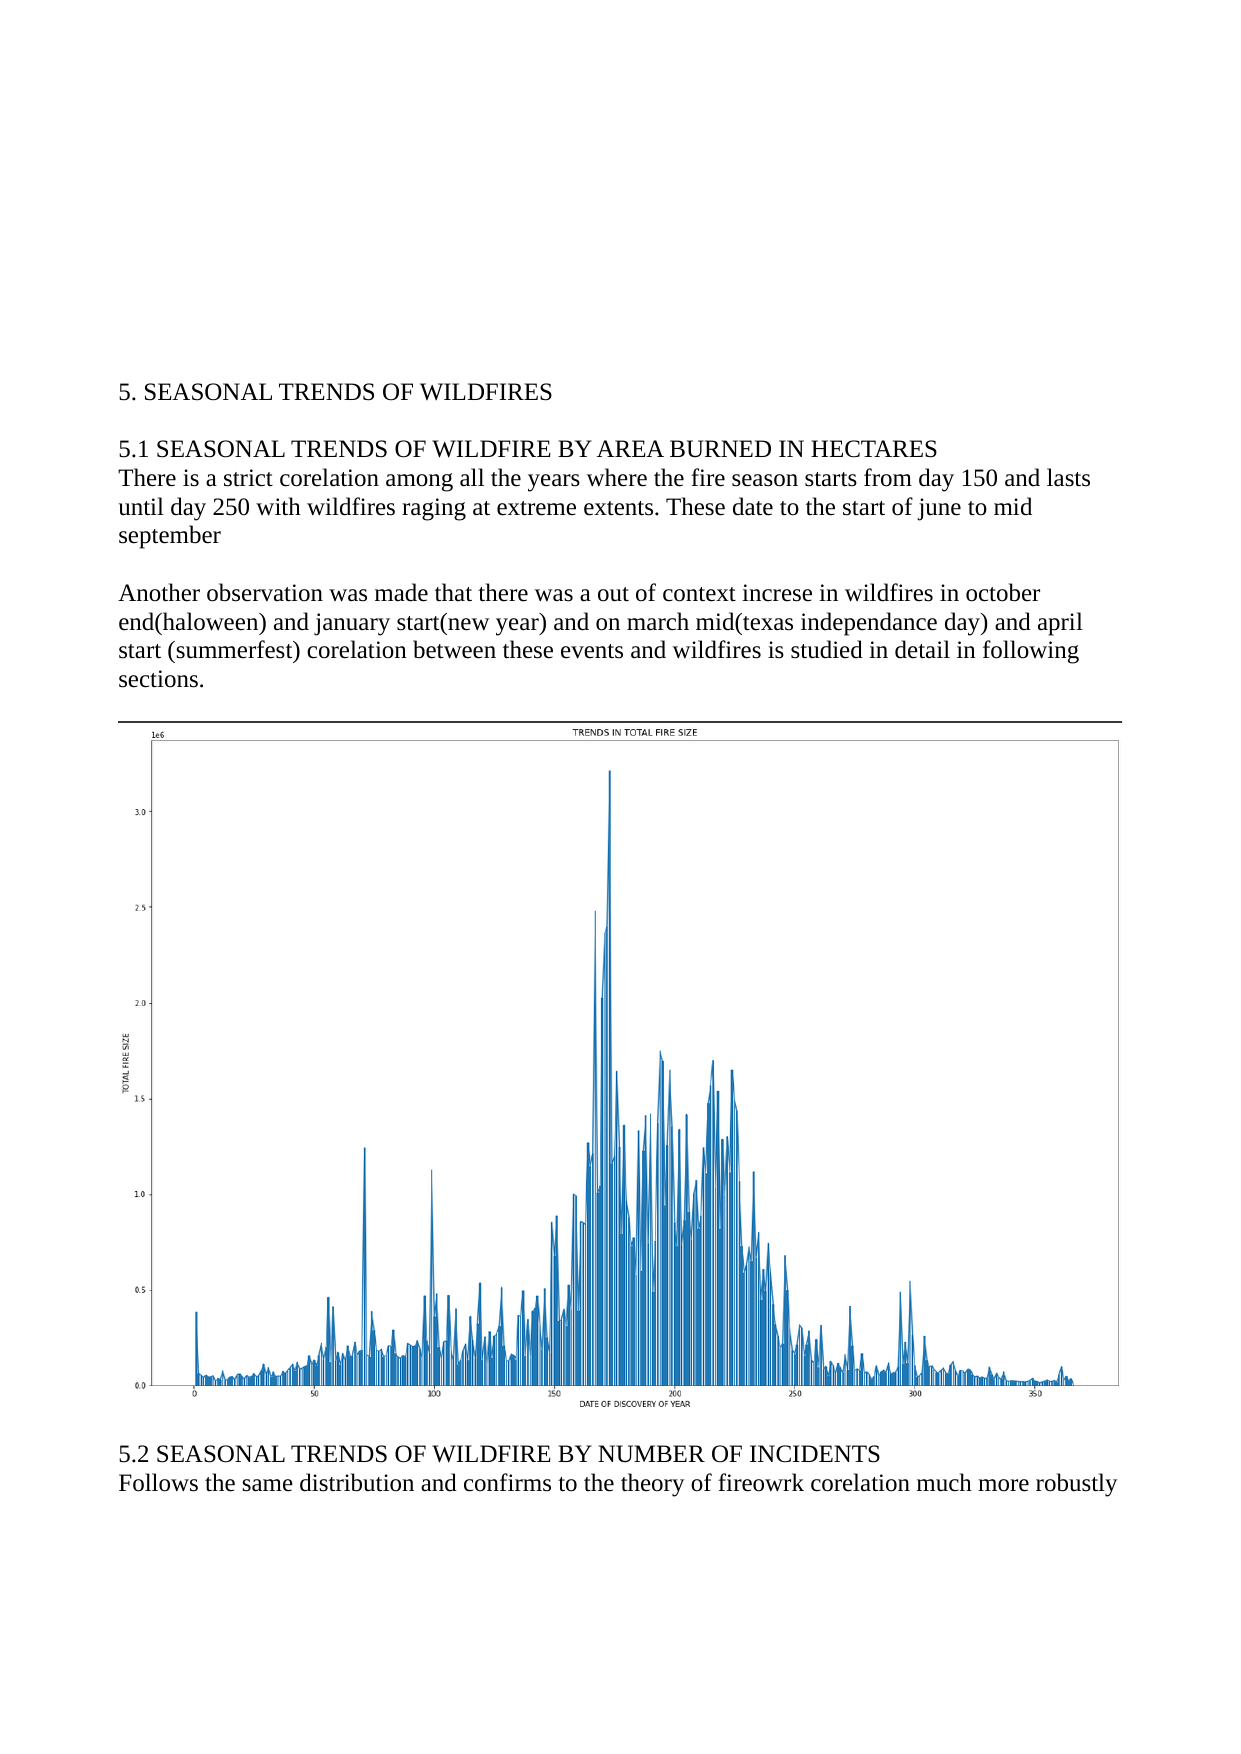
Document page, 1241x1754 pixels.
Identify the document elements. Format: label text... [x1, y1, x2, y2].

text There is a strict corelation among all the years where the fire season starts from day 150 and lasts until day 250 with wildfires raging at extreme extents. These date to the start of june to mid september [118, 463, 1122, 549]
text 5.2 SEASONAL TRENDS OF WILDFIRE BY NUMBER OF INCIDENTS [118, 1439, 1122, 1468]
text Another observation was made that there was a out of context increse in wildfires in october end(haloween) and january start(new year) and on march mid(texas independance day) and april start (summerfest) corelation between these events and wildfires is studied in detail in following sections. [118, 578, 1122, 693]
text Follows the same distribution and confirms to the theory of fireowrk corelation much more robustly [118, 1468, 1122, 1497]
text 5.1 SEASONAL TRENDS OF WILDFIRE BY AREA BURNED IN HECTARES [118, 434, 1122, 463]
text 5. SEASONAL TRENDS OF WILDFIRES [118, 377, 1122, 406]
picture [118, 721, 1123, 1411]
